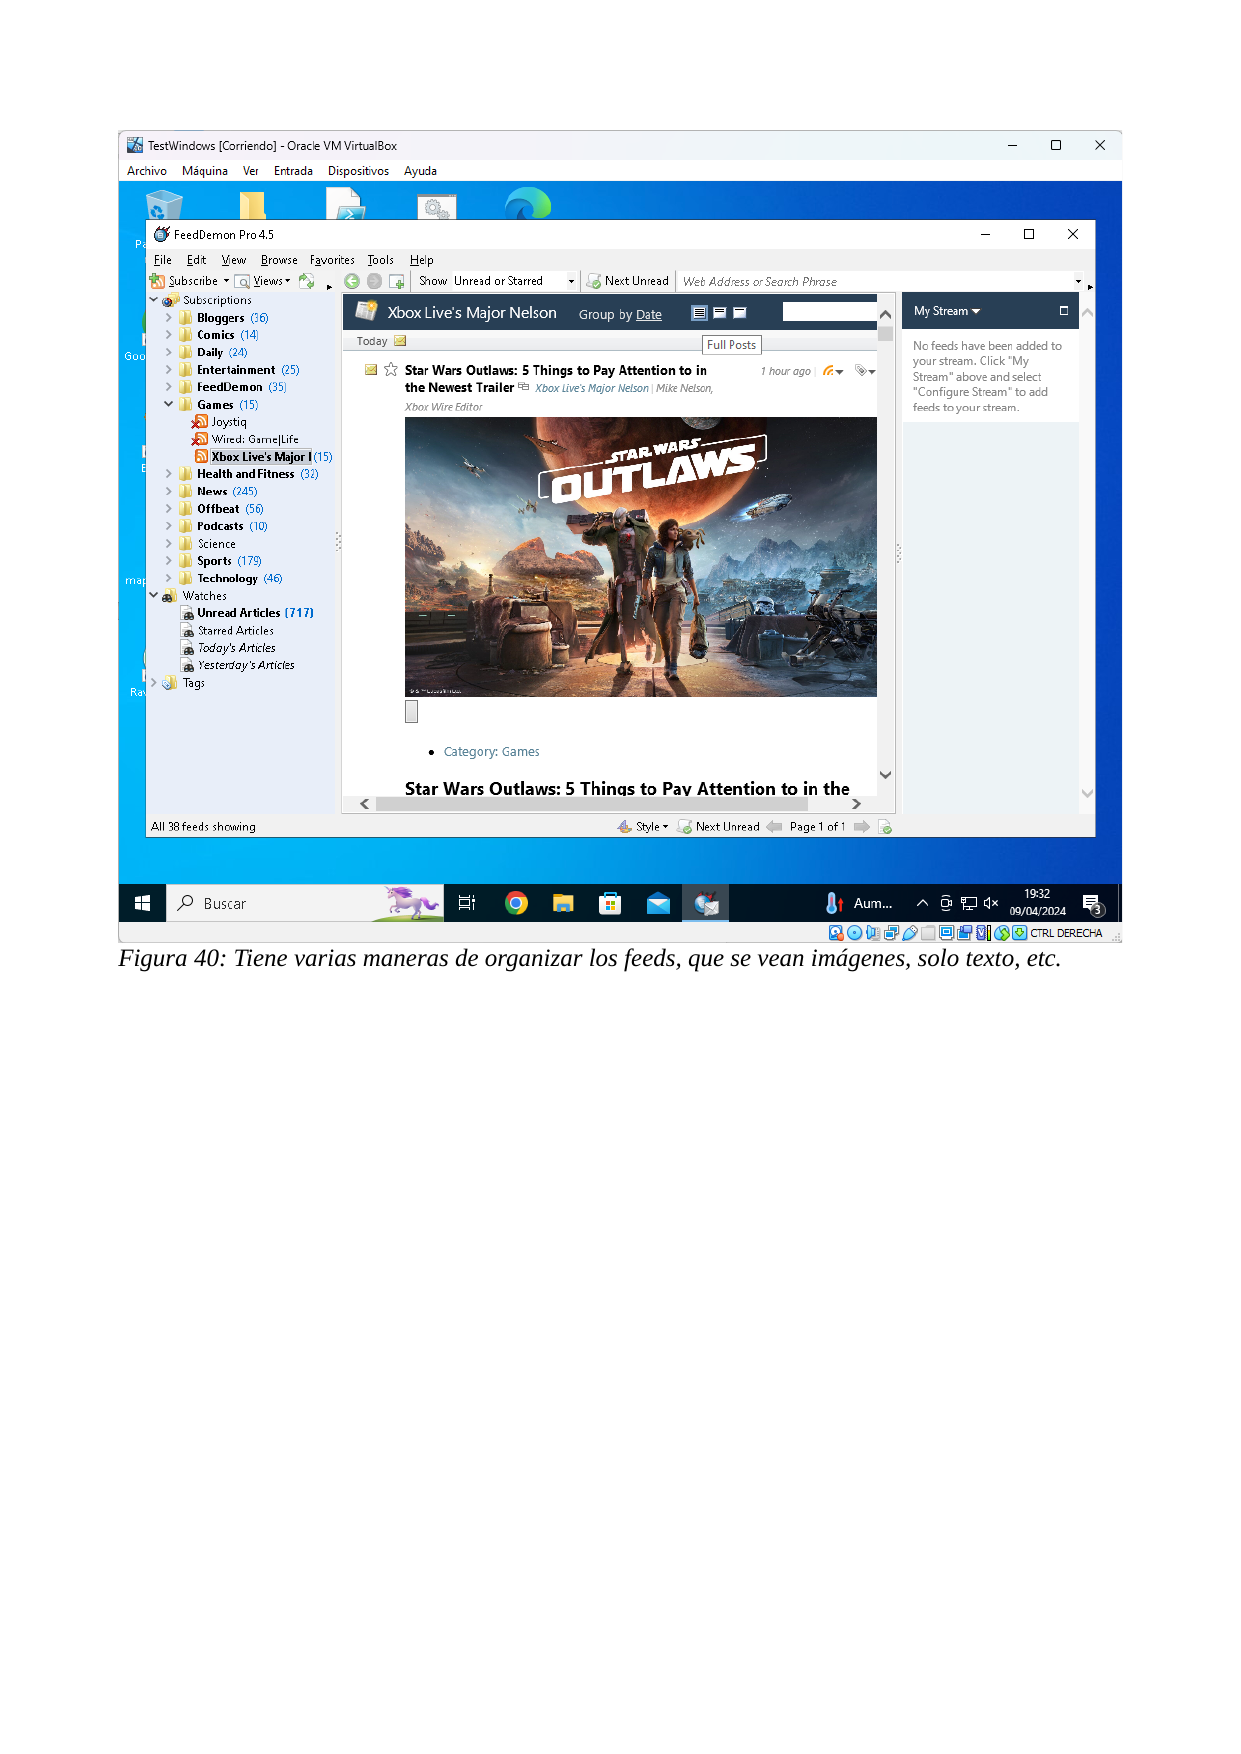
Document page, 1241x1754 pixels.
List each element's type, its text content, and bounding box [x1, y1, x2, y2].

picture [118, 130, 1123, 943]
text Figura 40: Tiene varias maneras de organizar los feeds, que se vean imágenes, solo texto, etc. [118, 943, 1122, 971]
